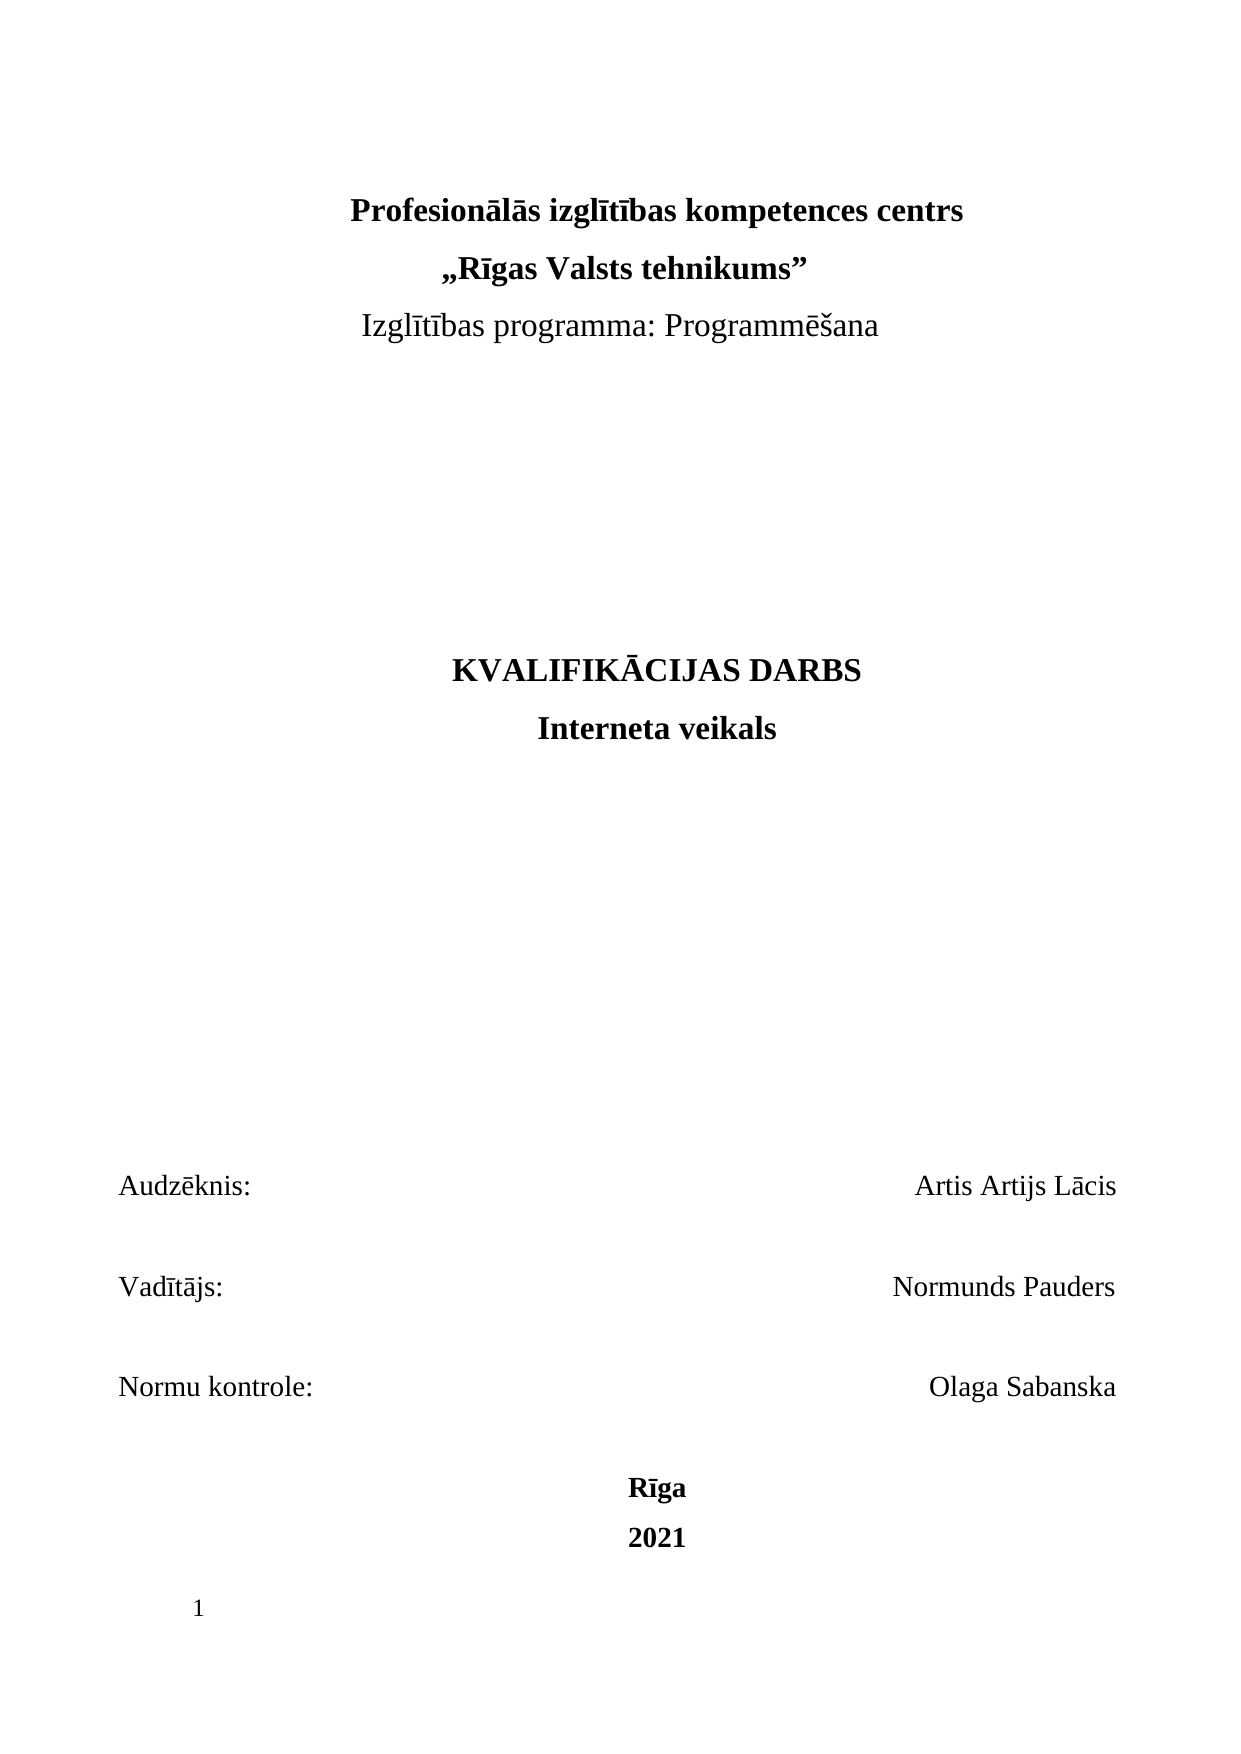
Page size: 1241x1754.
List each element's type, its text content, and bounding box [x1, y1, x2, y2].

text Interneta veikals [118, 708, 1122, 746]
text Profesionālās izglītības kompetences centrs „Rīgas Valsts tehnikums” [118, 191, 1122, 286]
text Rīga [118, 1470, 1122, 1503]
text Audzēknis: Artis Artijs Lācis [118, 1168, 1122, 1202]
text KVALIFIKĀCIJAS DARBS [118, 651, 1122, 689]
text 2021 [118, 1520, 1122, 1554]
text Normu kontrole: Olaga Sabanska [118, 1369, 1122, 1403]
text Vadītājs: Normunds Pauders [118, 1269, 1122, 1302]
text Izglītības programma: Programmēšana [118, 306, 1122, 344]
